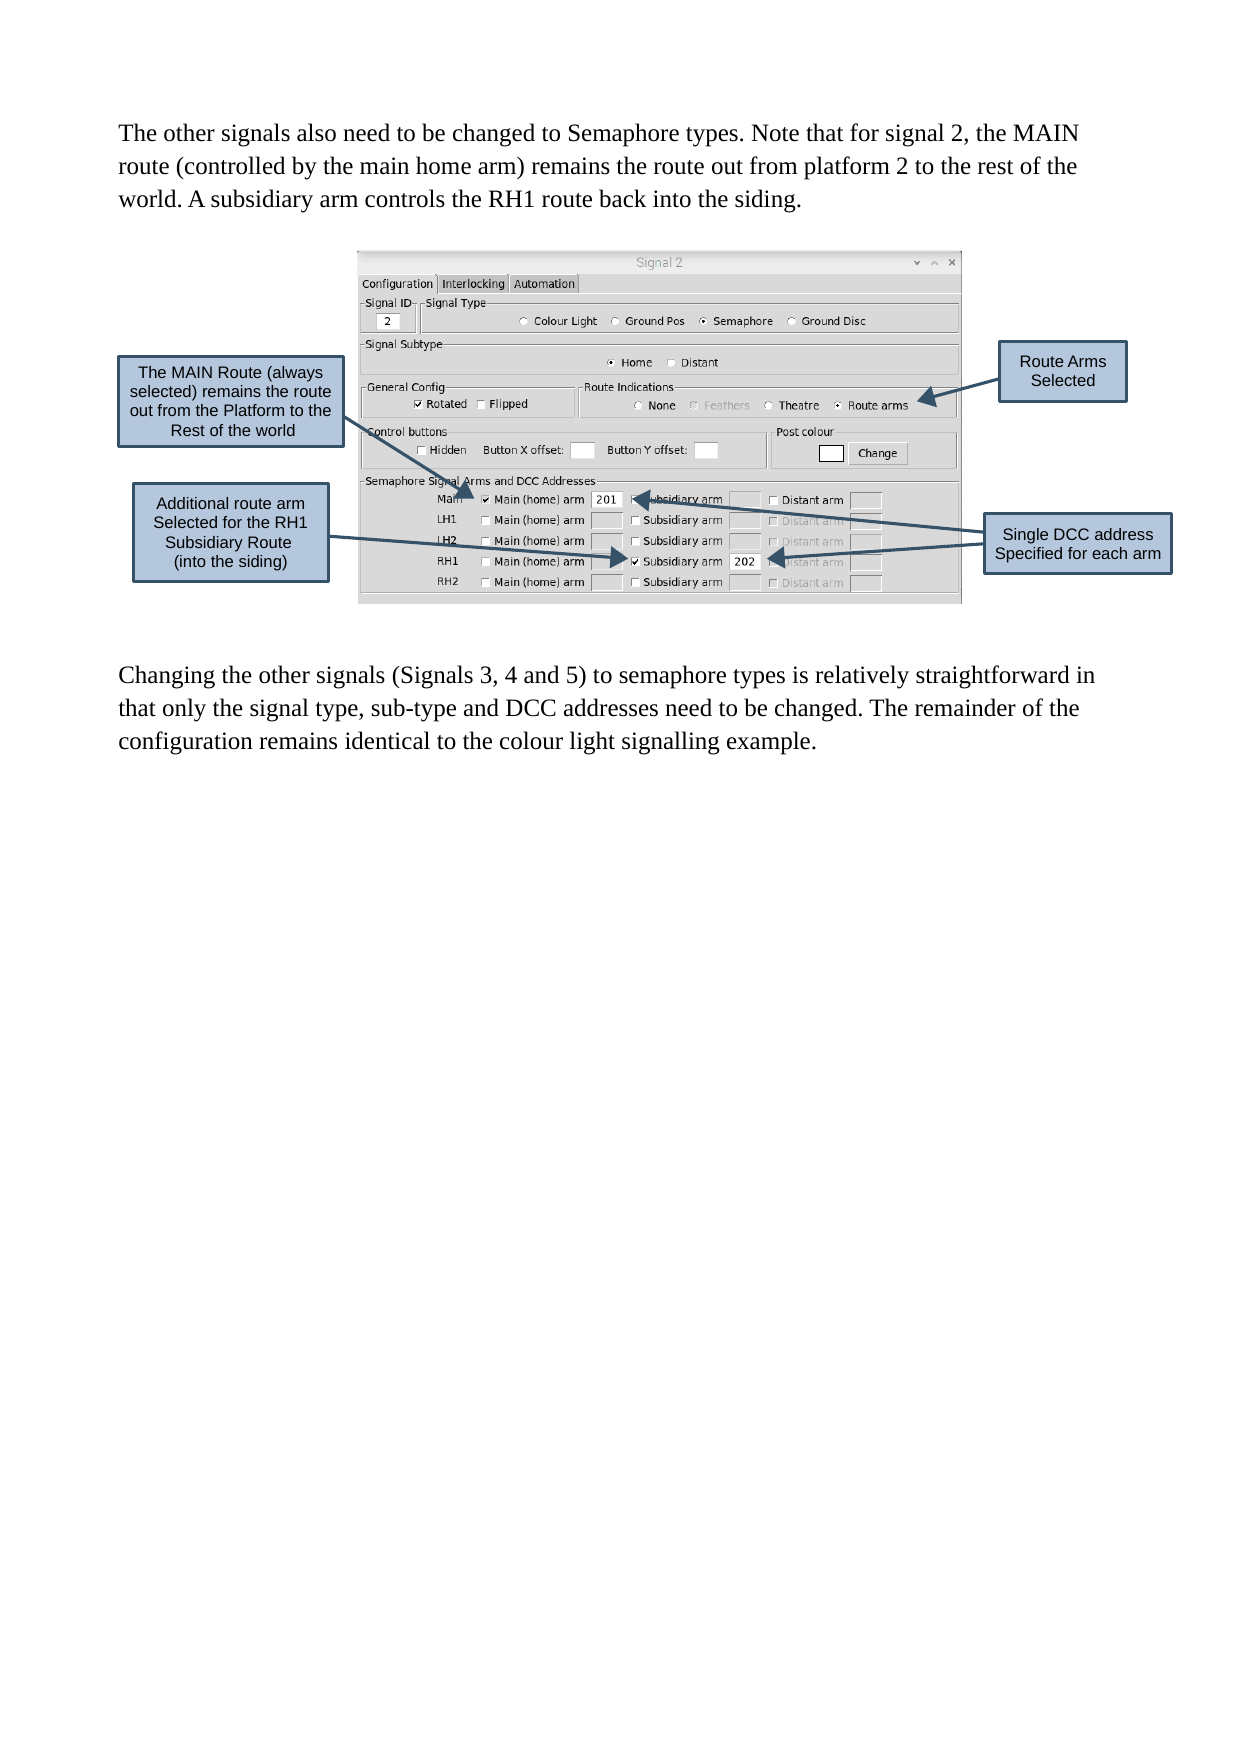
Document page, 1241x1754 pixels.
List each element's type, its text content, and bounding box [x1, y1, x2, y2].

text Changing the other signals (Signals 3, 4 and 5) to semaphore types is relatively straightforward in that only the signal type, sub-type and DCC addresses need to be changed. The remainder of the configuration remains identical to the colour light signalling example. [118, 660, 1122, 755]
picture [357, 250, 962, 604]
text The other signals also need to be changed to Semaphore types. Note that for signal 2, the MAIN route (controlled by the main home arm) remains the route out from platform 2 to the rest of the world. A subsidiary arm controls the RH1 route back into the siding. [118, 118, 1122, 213]
